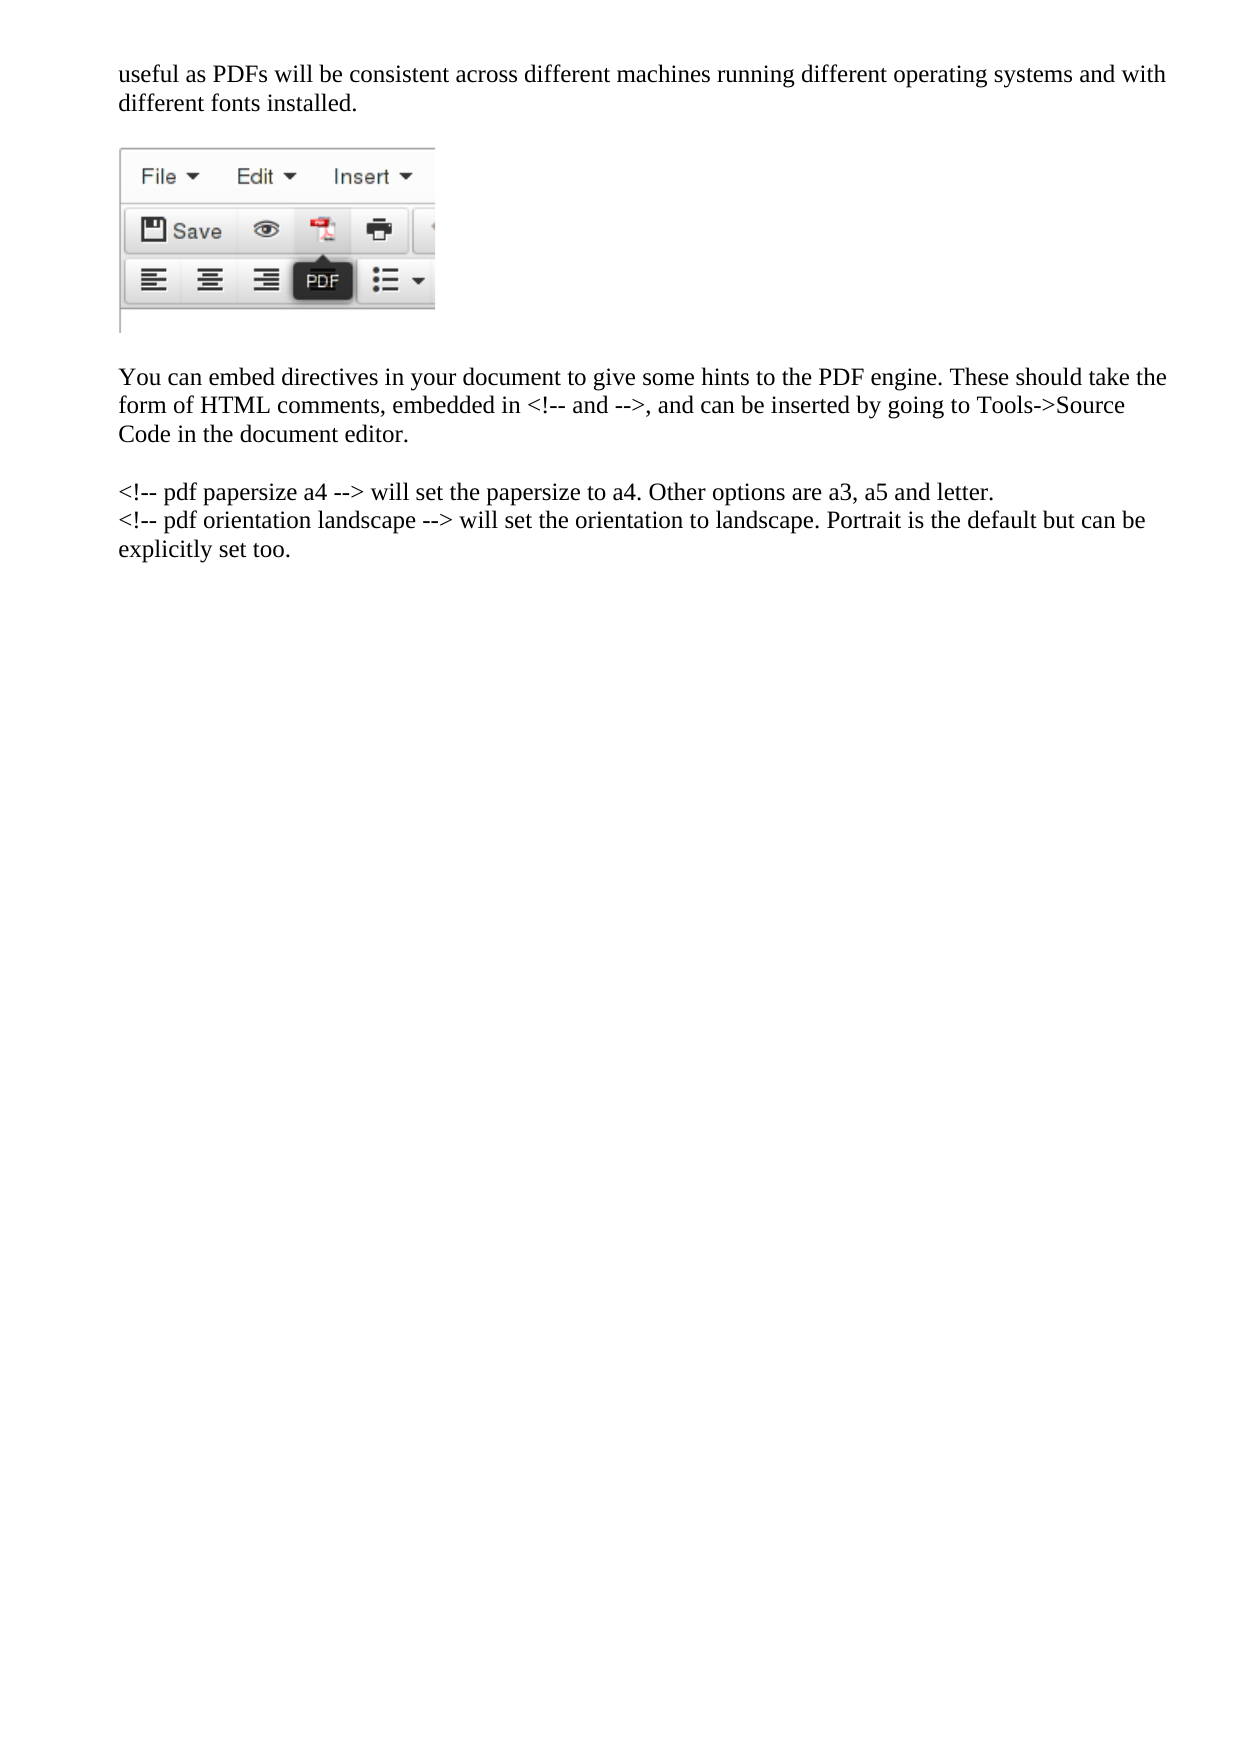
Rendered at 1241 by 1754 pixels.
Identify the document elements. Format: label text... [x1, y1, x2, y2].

text You can embed directives in your document to give some hints to the PDF engine. These should take the form of HTML comments, embedded in <!-- and -->, and can be inserted by going to Tools->Source Code in the document editor. [118, 362, 1181, 448]
text <!-- pdf papersize a4 --> will set the papersize to a4. Other options are a3, a5 and letter. [118, 477, 1181, 505]
text useful as PDFs will be consistent across different machines running different operating systems and with different fonts installed. [118, 59, 1181, 117]
text <!-- pdf orientation landscape --> will set the orientation to landscape. Portrait is the default but can be explicitly set too. [118, 505, 1181, 563]
picture [118, 145, 436, 333]
